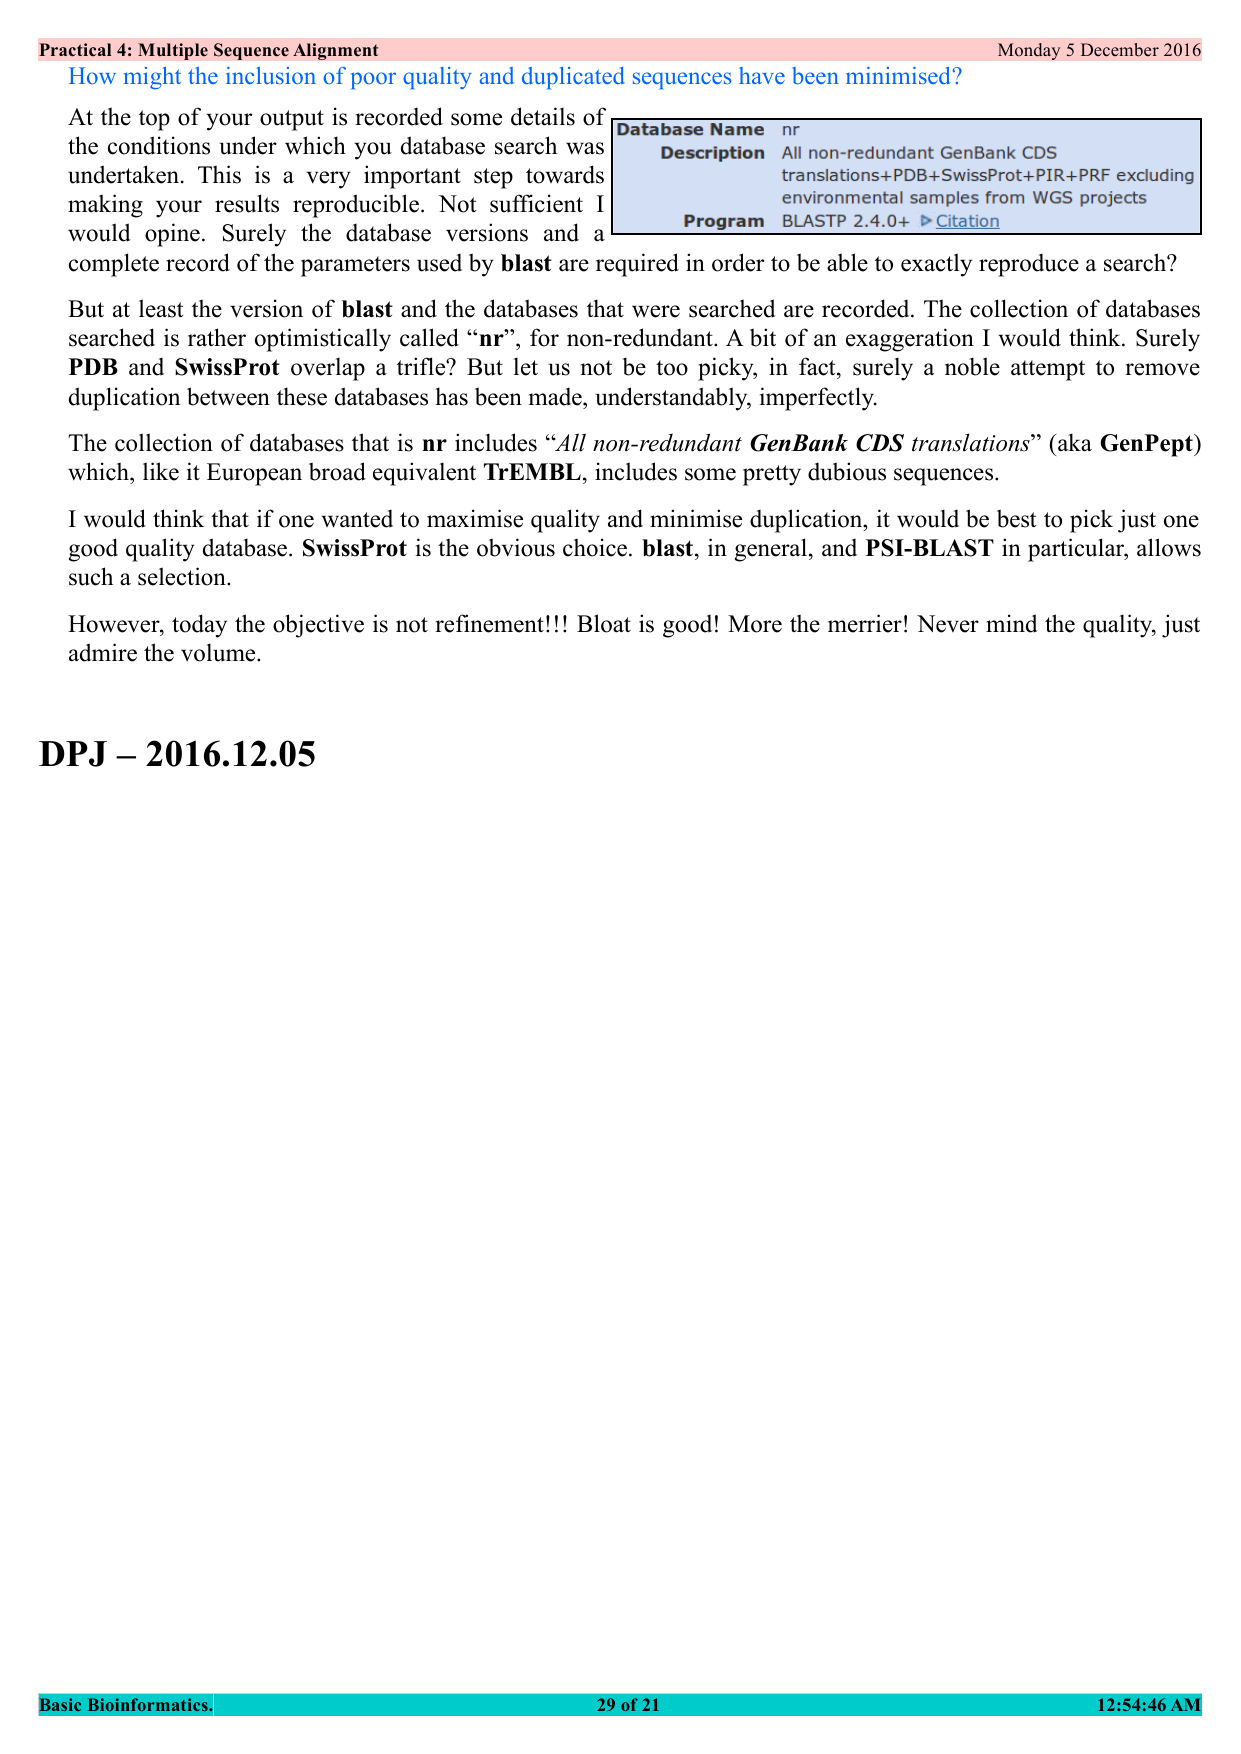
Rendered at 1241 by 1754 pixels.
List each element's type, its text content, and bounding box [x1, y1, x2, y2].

text The collection of databases that is nr includes “All non-redundant GenBank CDS translations” (aka GenPept) which, like it European broad equivalent TrEMBL, includes some pretty dubious sequences. [68, 428, 1202, 486]
text However, today the objective is not refinement!!! Bloat is good! More the merrier! Never mind the quality, just admire the volume. [68, 609, 1202, 667]
text At the top of your output is recorded some details of the conditions under which you database search was undertaken. This is a very important step towards making your results reproducible. Not sufficient I would opine. Surely the database versions and a complete record of the parameters used by blast are required in order to be able to exactly reproduce a search? [68, 102, 1202, 276]
text But at least the version of blast and the databases that were searched are recorded. The collection of databases searched is rather optimistically called “nr”, for non-redundant. A bit of an exaggeration I would think. Surely PDB and SwissProt overlap a trifle? But let us not be too picky, in fact, surely a noble attempt to remove duplication between these databases has been made, understandably, imperfectly. [68, 294, 1202, 410]
picture [613, 120, 1200, 233]
text I would think that if one wanted to maximise quality and minimise duplication, it would be best to pick just one good quality database. SwissProt is the obvious choice. blast, in general, and PSI-BLAST in particular, allows such a selection. [68, 504, 1202, 591]
text DPJ – 2016.12.05 [38, 731, 1202, 774]
text How might the inclusion of poor quality and duplicated sequences have been minimised? [68, 61, 1202, 89]
